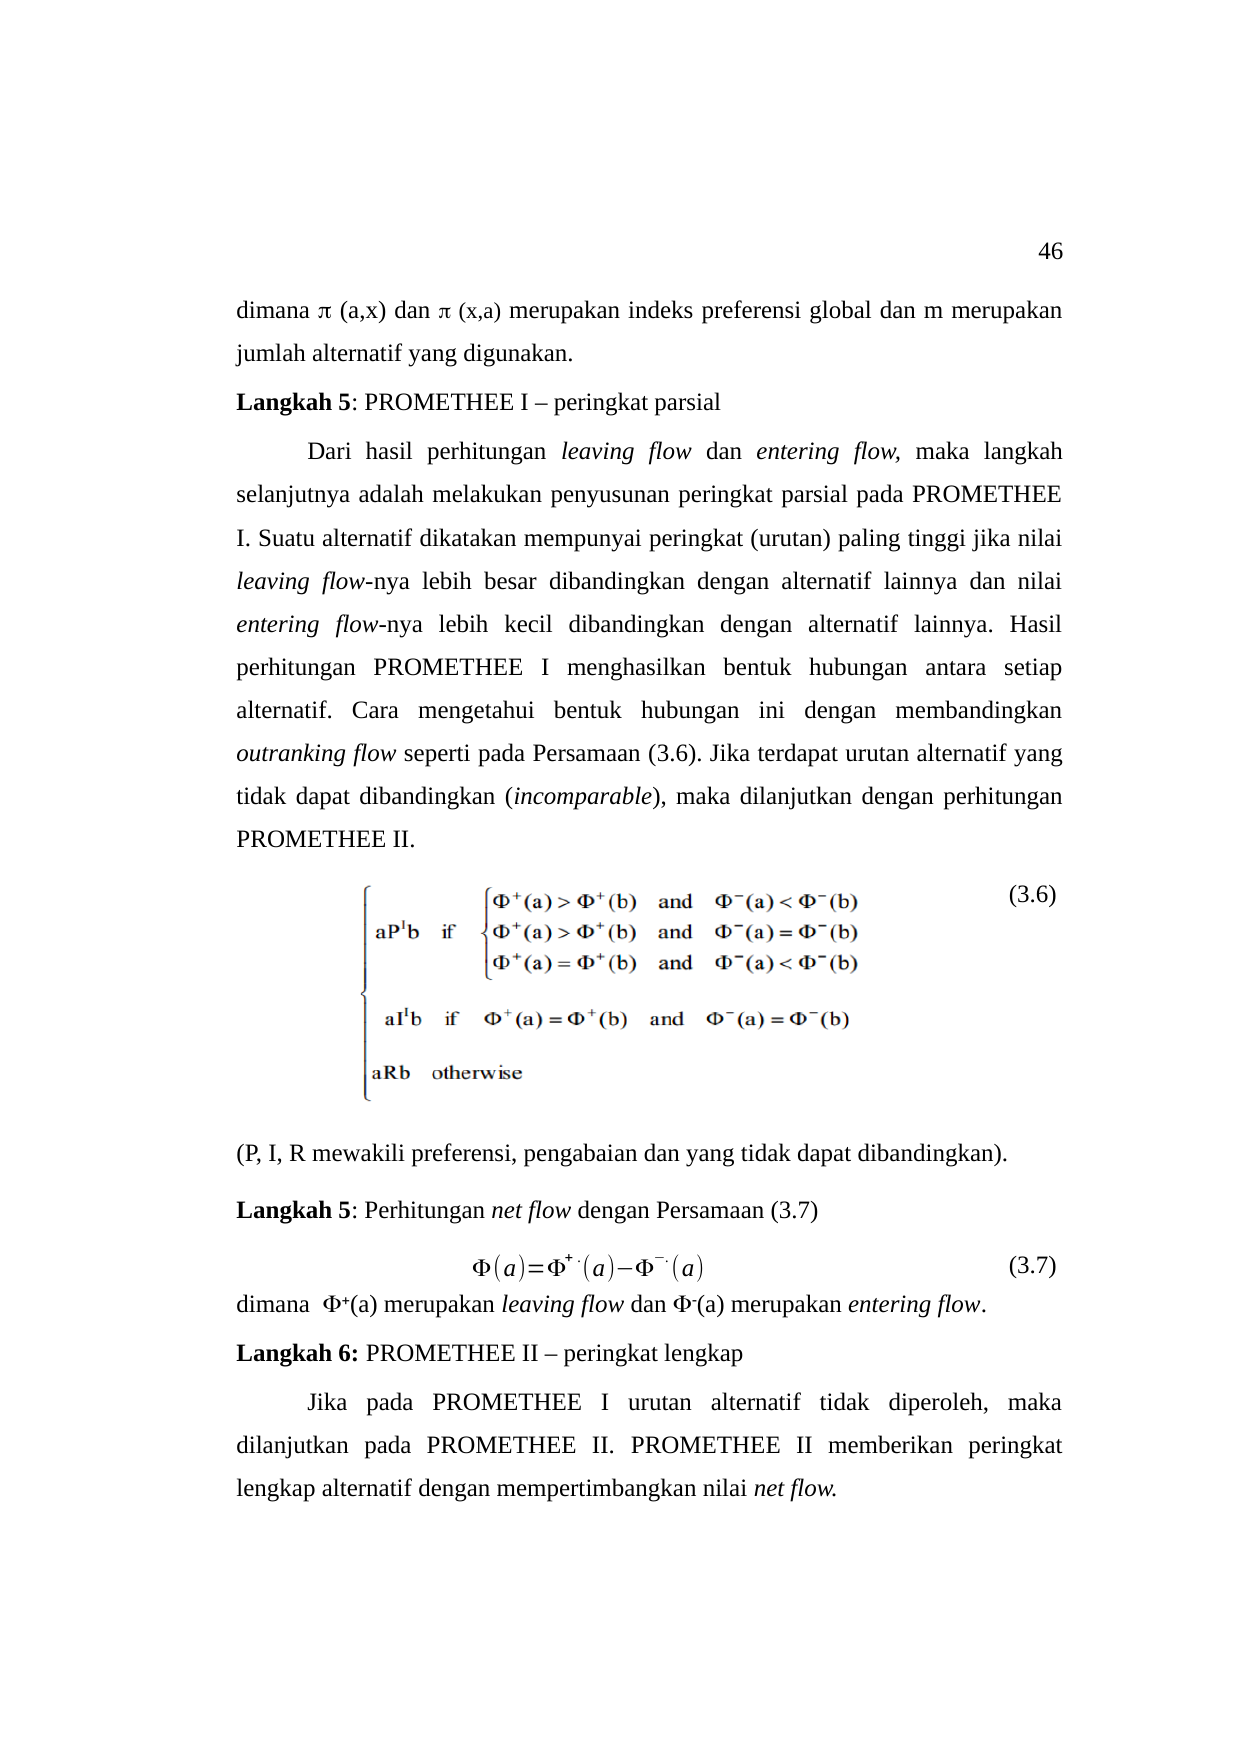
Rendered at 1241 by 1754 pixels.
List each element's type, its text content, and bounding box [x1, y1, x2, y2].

text (P, I, R mewakili preferensi, pengabaian dan yang tidak dapat dibandingkan). [236, 1138, 1063, 1166]
table_header [237, 1244, 939, 1289]
text dimana π (a,x) dan π (x,a) merupakan indeks preferensi global dan m merupakan jumlah alternatif yang digunakan. [236, 295, 1063, 367]
picture [360, 879, 863, 1104]
text Langkah 5: PROMETHEE I – peringkat parsial [236, 387, 1063, 416]
text Jika pada PROMETHEE I urutan alternatif tidak diperoleh, maka dilanjutkan pada PROMETHEE II. PROMETHEE II memberikan peringkat lengkap alternatif dengan mempertimbangkan nilai net flow. [236, 1387, 1063, 1502]
table_header (3.6) [939, 874, 1062, 1138]
text dimana Φ+(a) merupakan leaving flow dan Φ-(a) merupakan entering flow. [236, 1289, 1063, 1317]
text Langkah 6: PROMETHEE II – peringkat lengkap [236, 1338, 1063, 1367]
table_header [237, 874, 939, 1138]
text Dari hasil perhitungan leaving flow dan entering flow, maka langkah selanjutnya adalah melakukan penyusunan peringkat parsial pada PROMETHEE I. Suatu alternatif dikatakan mempunyai peringkat (urutan) paling tinggi jika nilai leaving flow-nya lebih besar dibandingkan dengan alternatif lainnya dan nilai entering flow-nya lebih kecil dibandingkan dengan alternatif lainnya. Hasil perhitungan PROMETHEE I menghasilkan bentuk hubungan antara setiap alternatif. Cara mengetahui bentuk hubungan ini dengan membandingkan outranking flow seperti pada Persamaan (3.6). Jika terdapat urutan alternatif yang tidak dapat dibandingkan (incomparable), maka dilanjutkan dengan perhitungan PROMETHEE II. [236, 436, 1063, 853]
table_header (3.7) [939, 1244, 1062, 1289]
text Langkah 5: Perhitungan net flow dengan Persamaan (3.7) [236, 1195, 1063, 1224]
